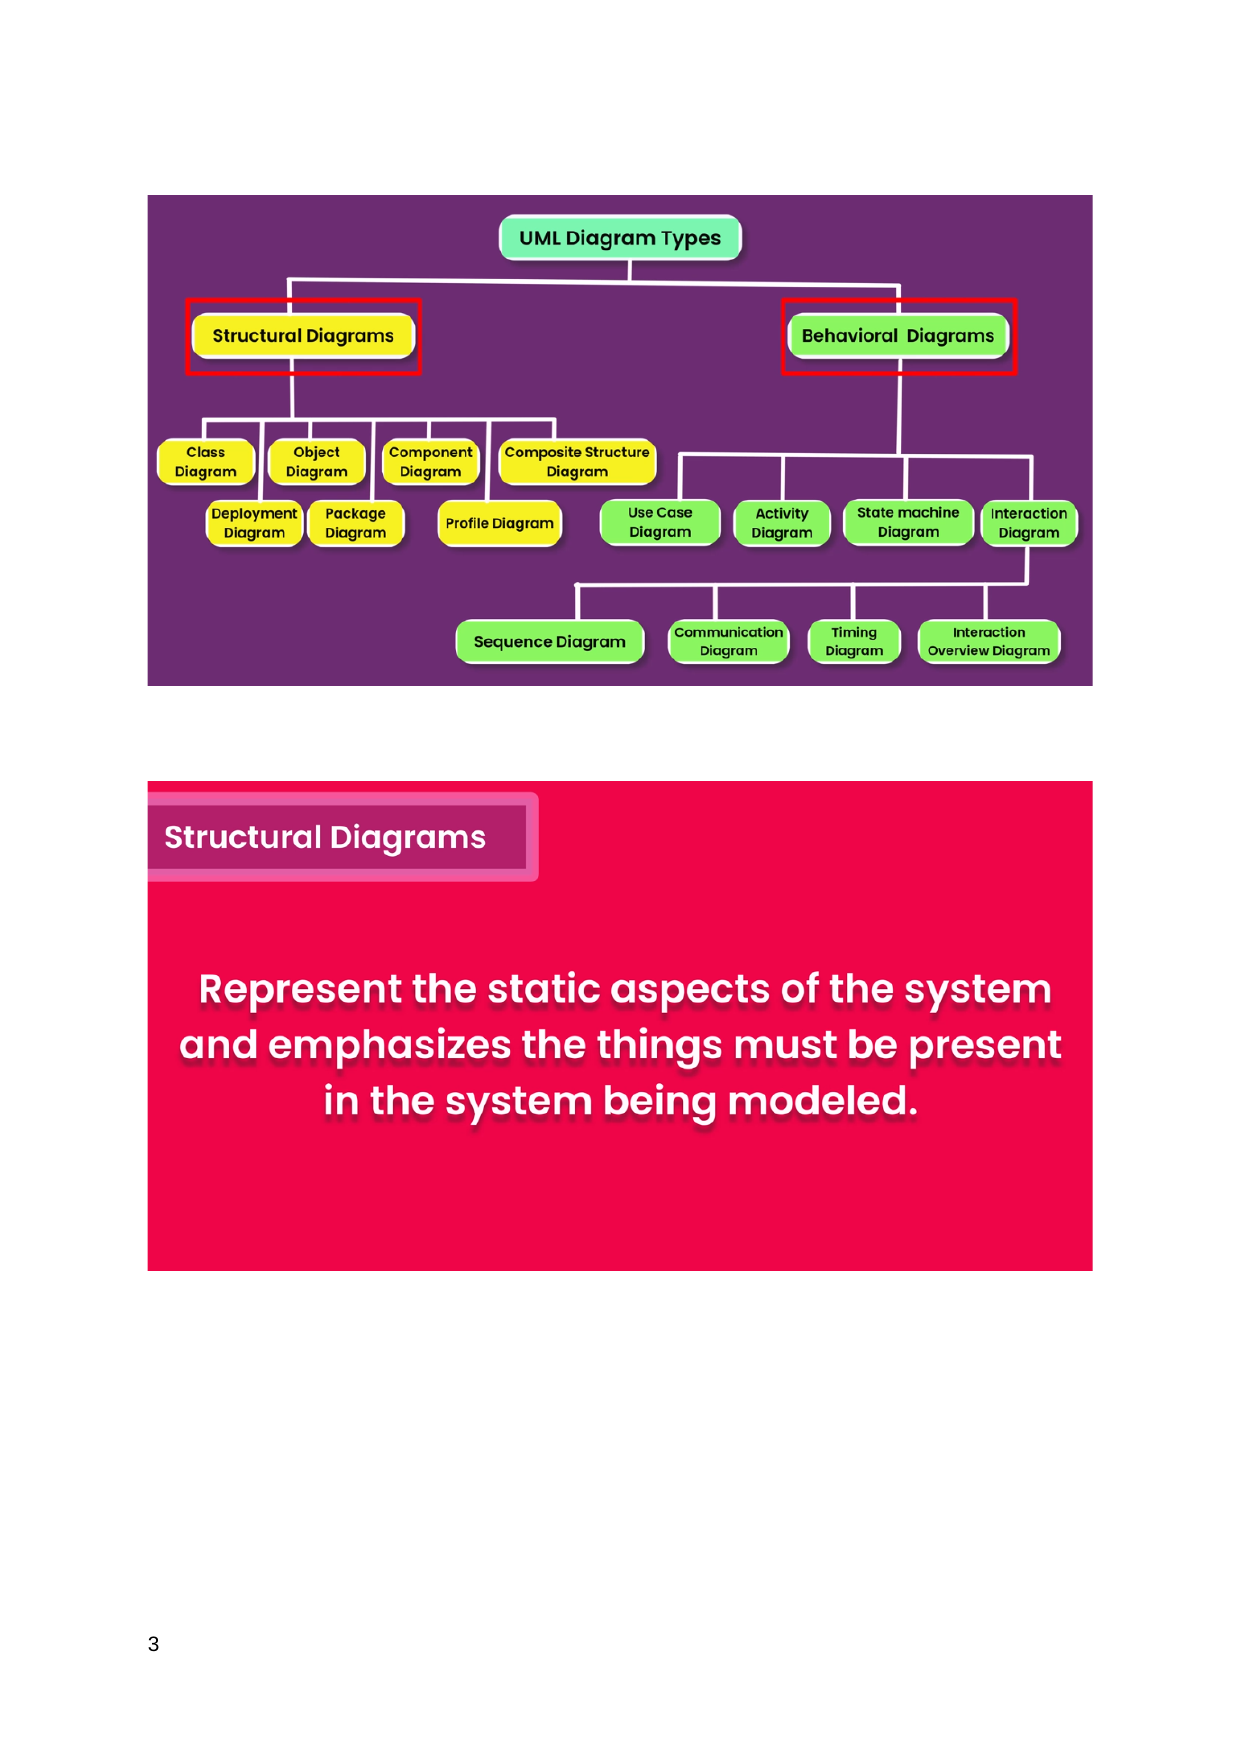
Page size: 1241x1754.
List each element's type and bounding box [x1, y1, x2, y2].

picture [147, 781, 1093, 1271]
picture [147, 195, 1093, 686]
